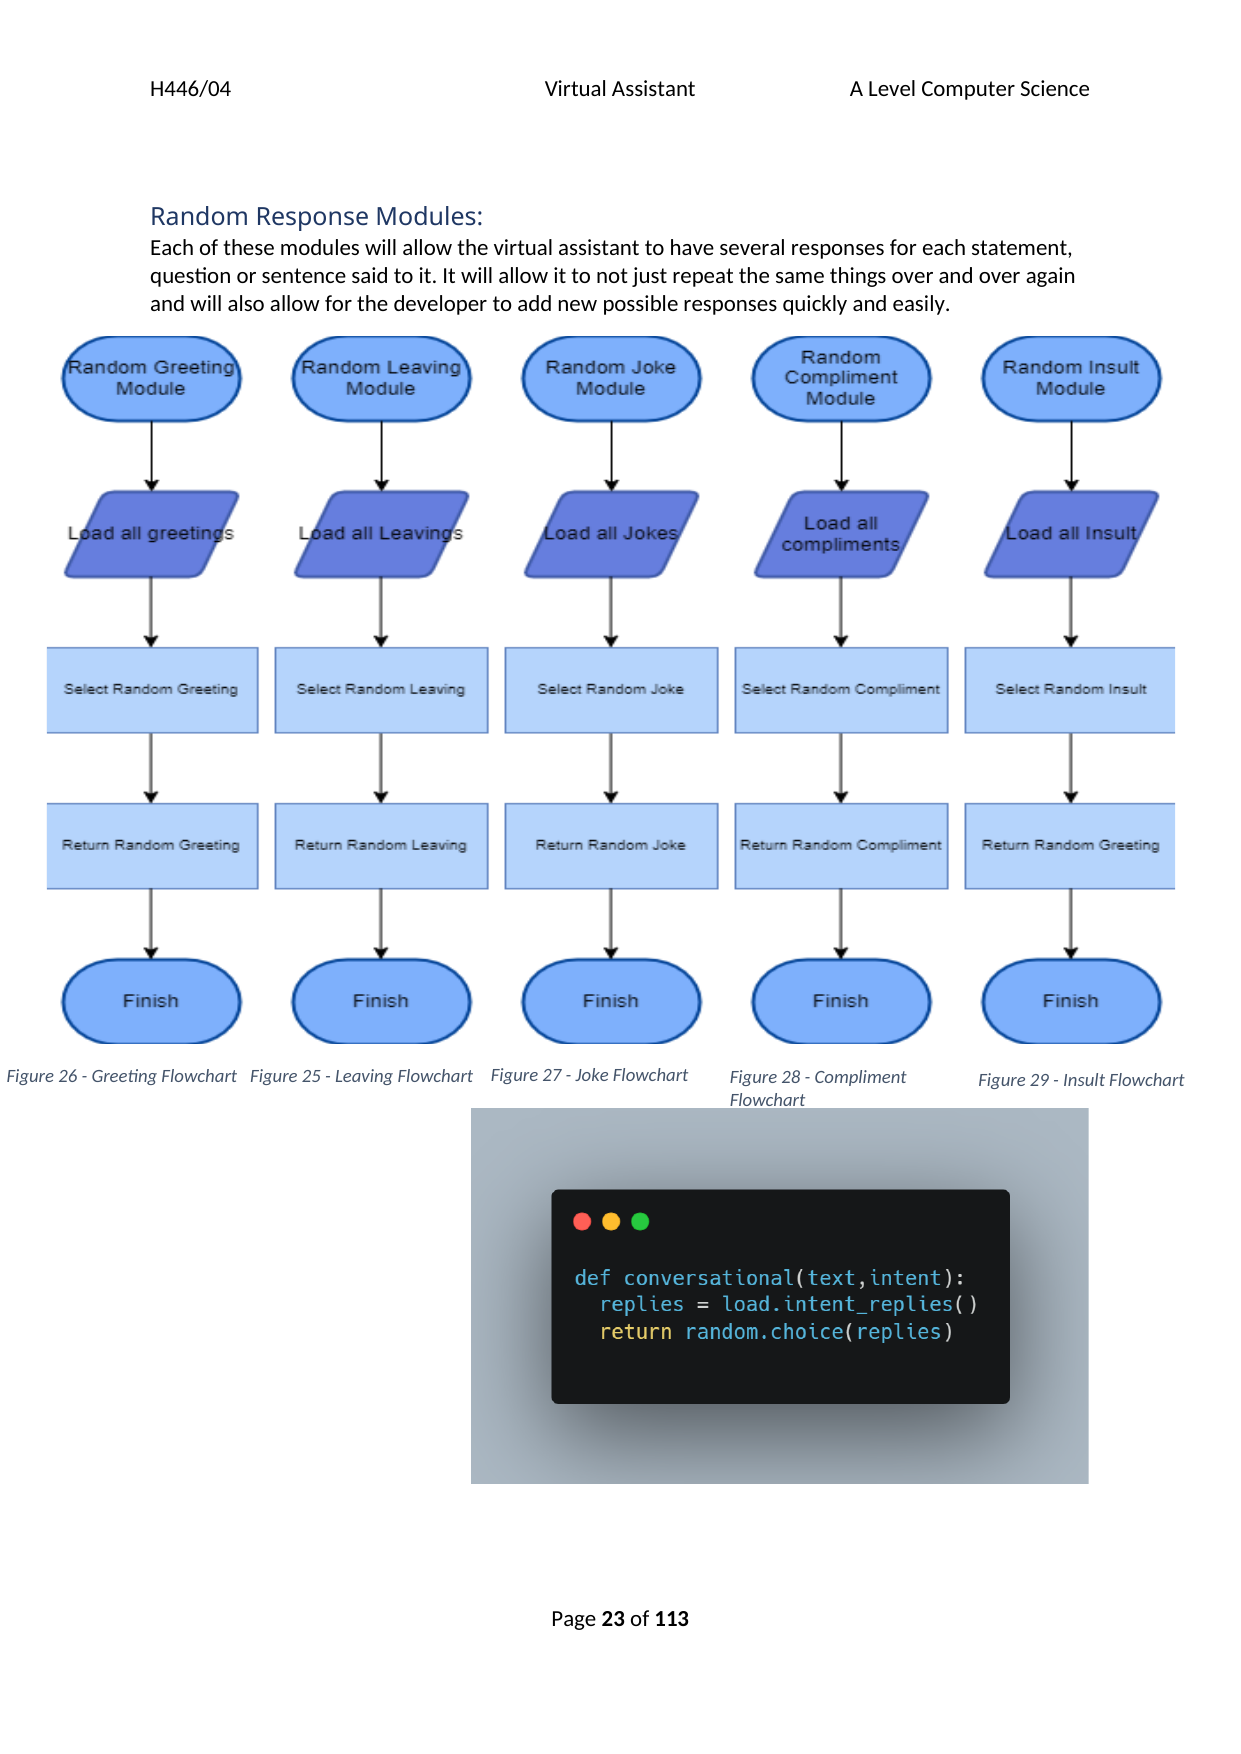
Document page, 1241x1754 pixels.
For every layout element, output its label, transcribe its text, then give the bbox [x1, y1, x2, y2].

text Figure 26 - Greeting Flowchart [6, 1065, 245, 1088]
subtitle Random Response Modules: [150, 199, 1090, 233]
text Each of these modules will allow the virtual assistant to have several responses for each statement, question or sentence said to it. It will allow it to not just repeat the same things over and over again and will also allow for the developer to add new possible responses quickly and easily. [150, 233, 1090, 317]
text Figure 27 - Joke Flowchart [491, 1063, 722, 1086]
text Figure 29 - Insult Flowchart [978, 1068, 1231, 1091]
text Figure 28 - Compliment Flowchart [729, 1066, 970, 1108]
text Figure 25 - Leaving Flowchart [250, 1065, 486, 1088]
